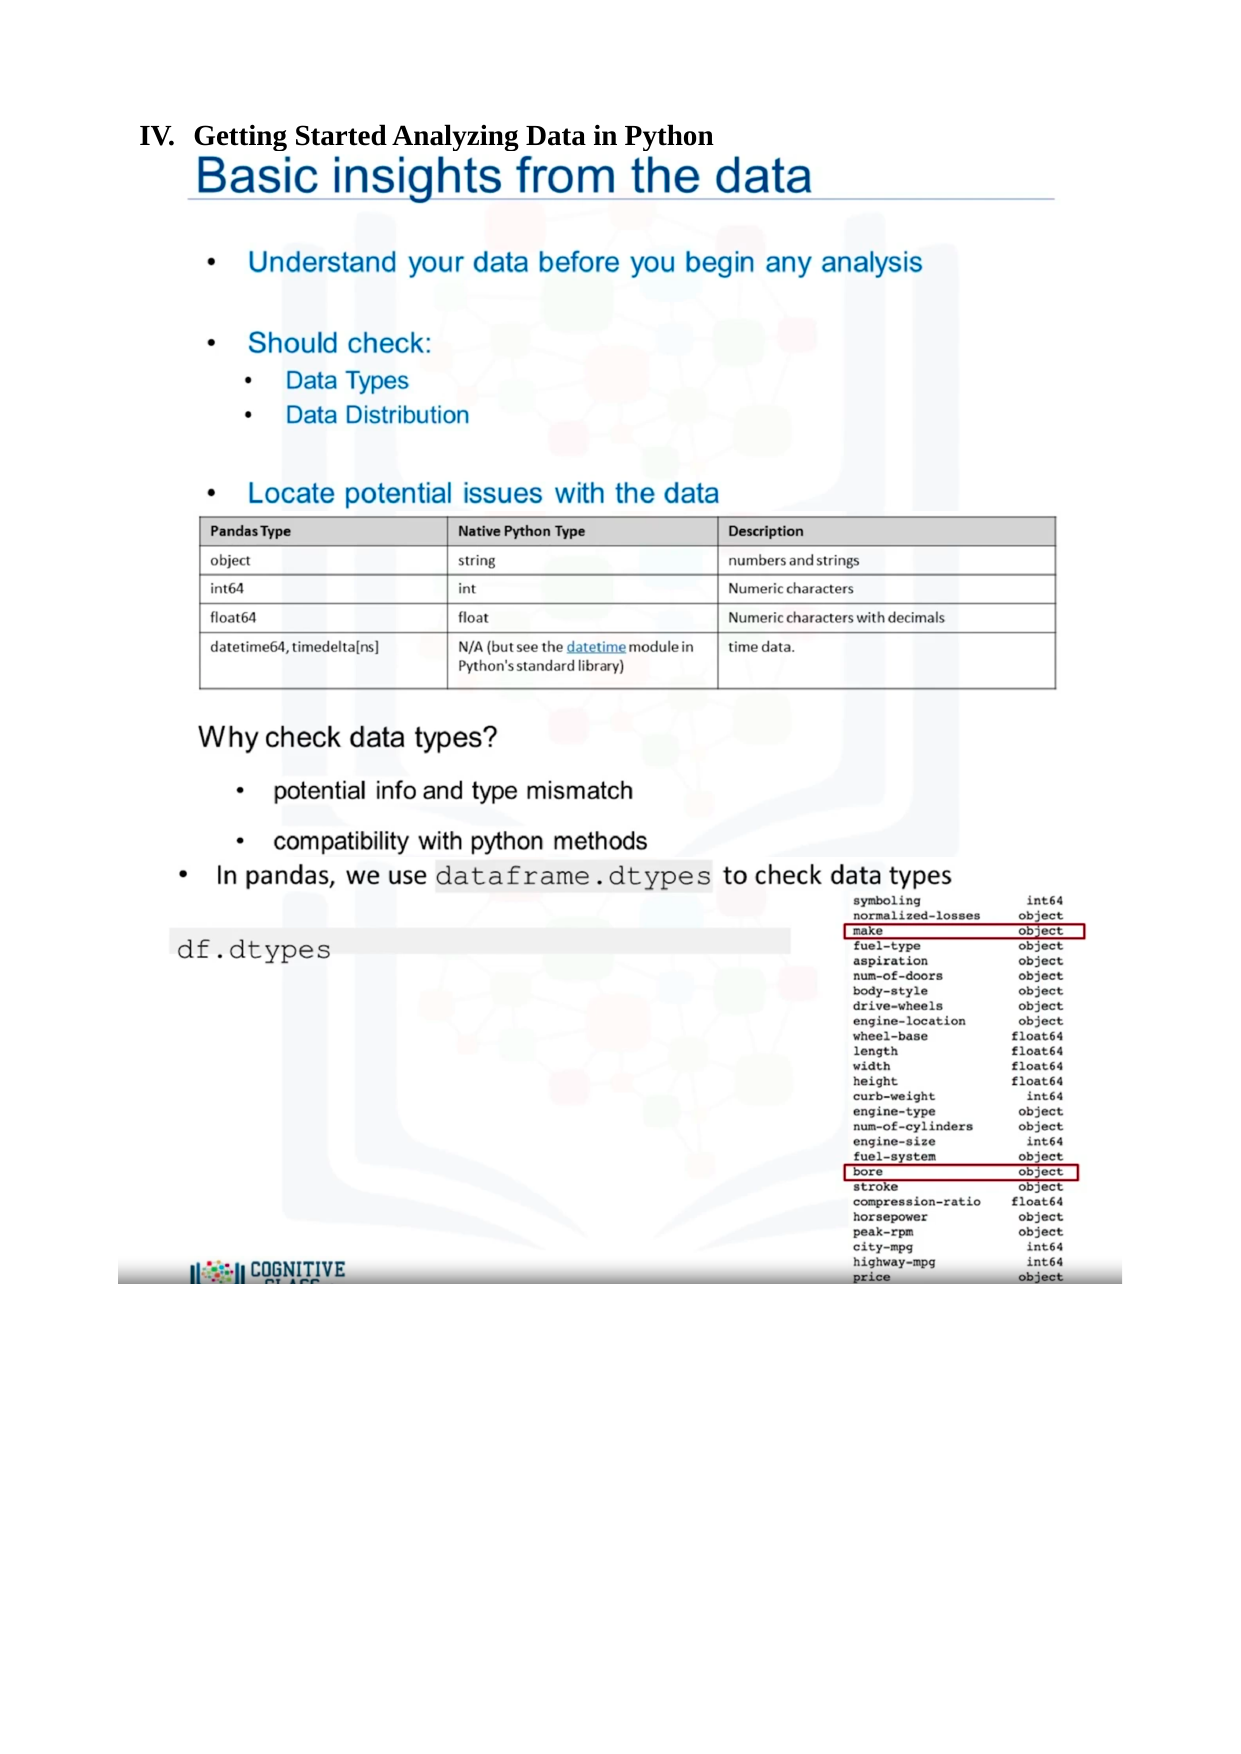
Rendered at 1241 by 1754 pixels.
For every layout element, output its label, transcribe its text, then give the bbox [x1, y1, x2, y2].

picture [118, 151, 1123, 1284]
list Getting Started Analyzing Data in Python [175, 118, 1122, 151]
